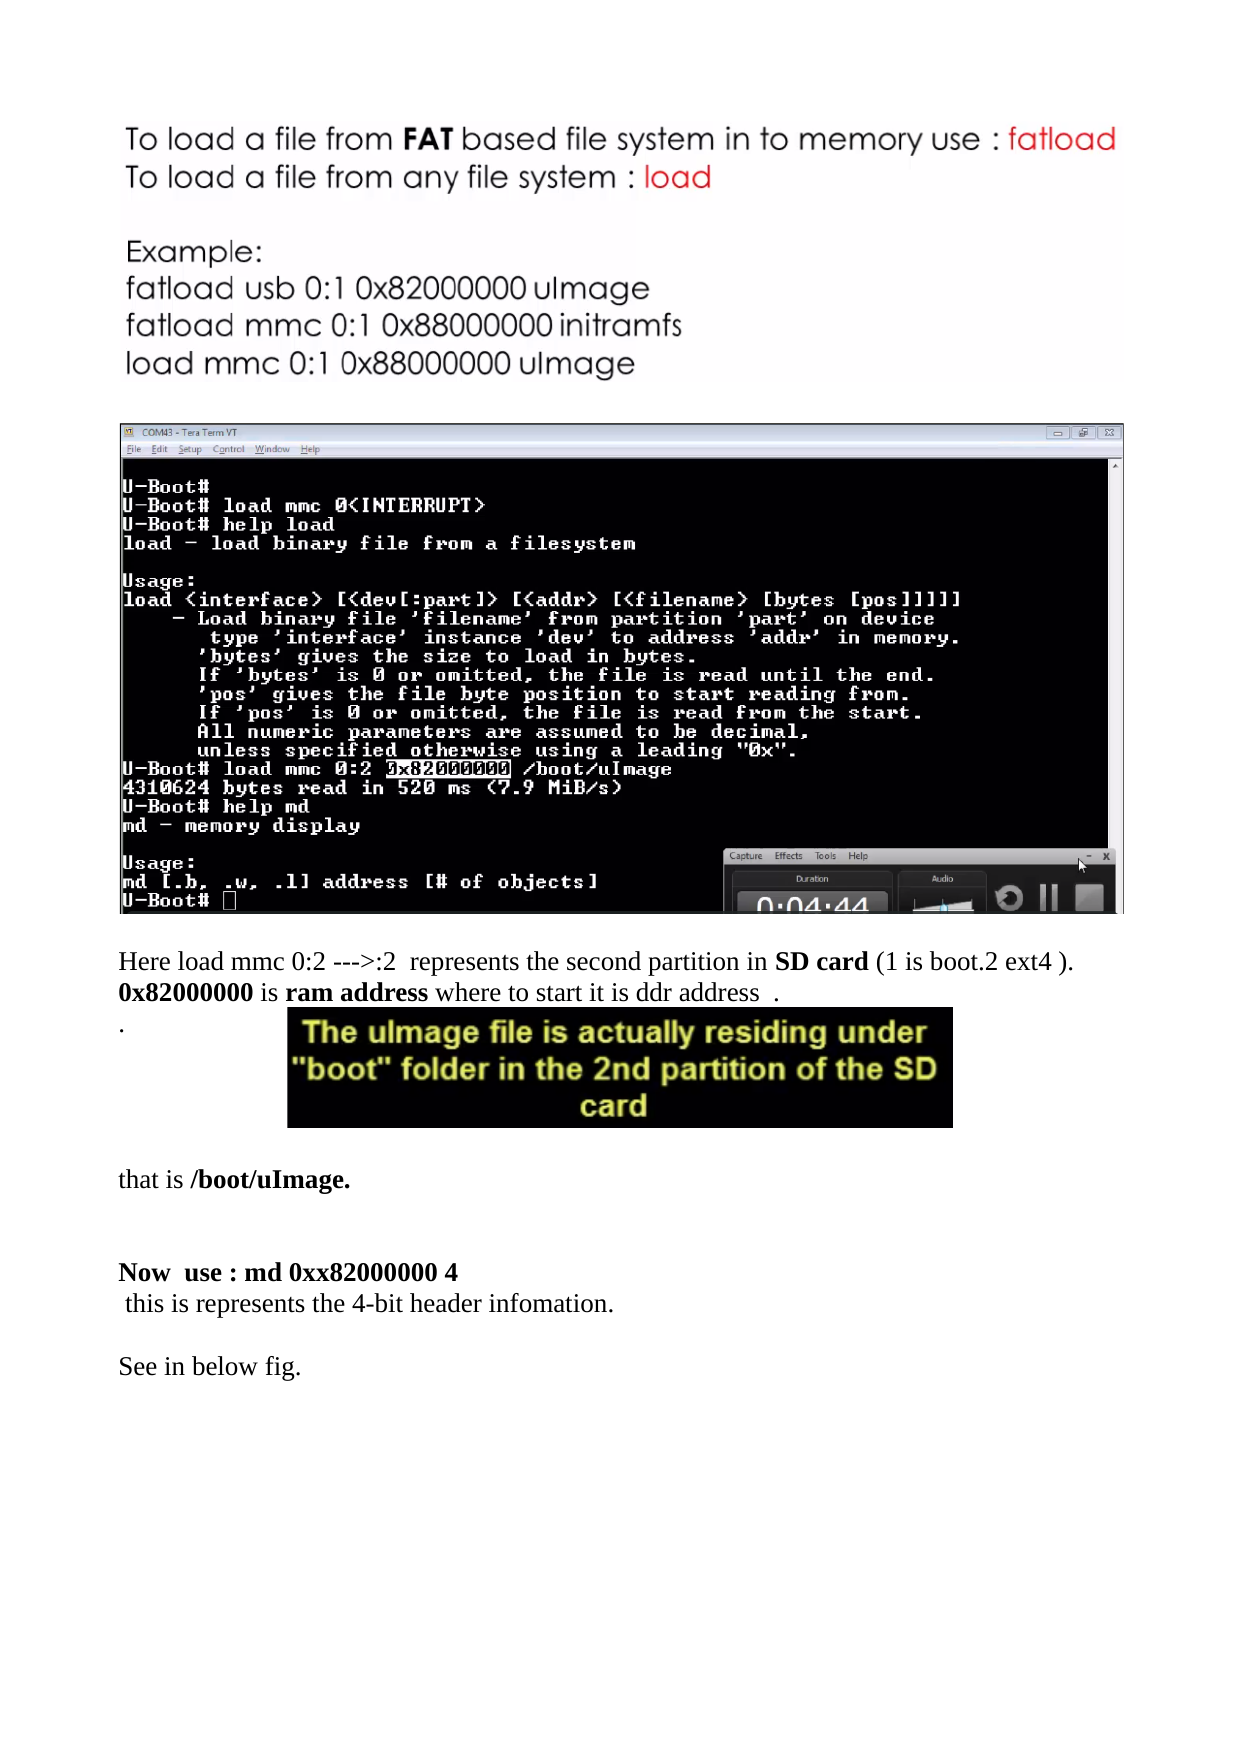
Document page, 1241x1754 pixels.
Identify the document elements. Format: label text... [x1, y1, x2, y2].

text [953, 1007, 1122, 1038]
text Now use : md 0xx82000000 4 [118, 1256, 1122, 1288]
text See in below fig. [118, 1350, 1122, 1381]
text . [118, 1007, 287, 1038]
picture [120, 121, 1125, 382]
text Here load mmc 0:2 --->:2 represents the second partition in SD card (1 is boot.2 ext4 ). [118, 945, 1122, 976]
text this is represents the 4-bit header infomation. [118, 1288, 1122, 1319]
picture [119, 423, 1124, 914]
picture [287, 1007, 953, 1128]
text 0x82000000 is ram address where to start it is ddr address . [118, 976, 1122, 1007]
text that is /boot/uImage. [118, 1163, 1122, 1194]
